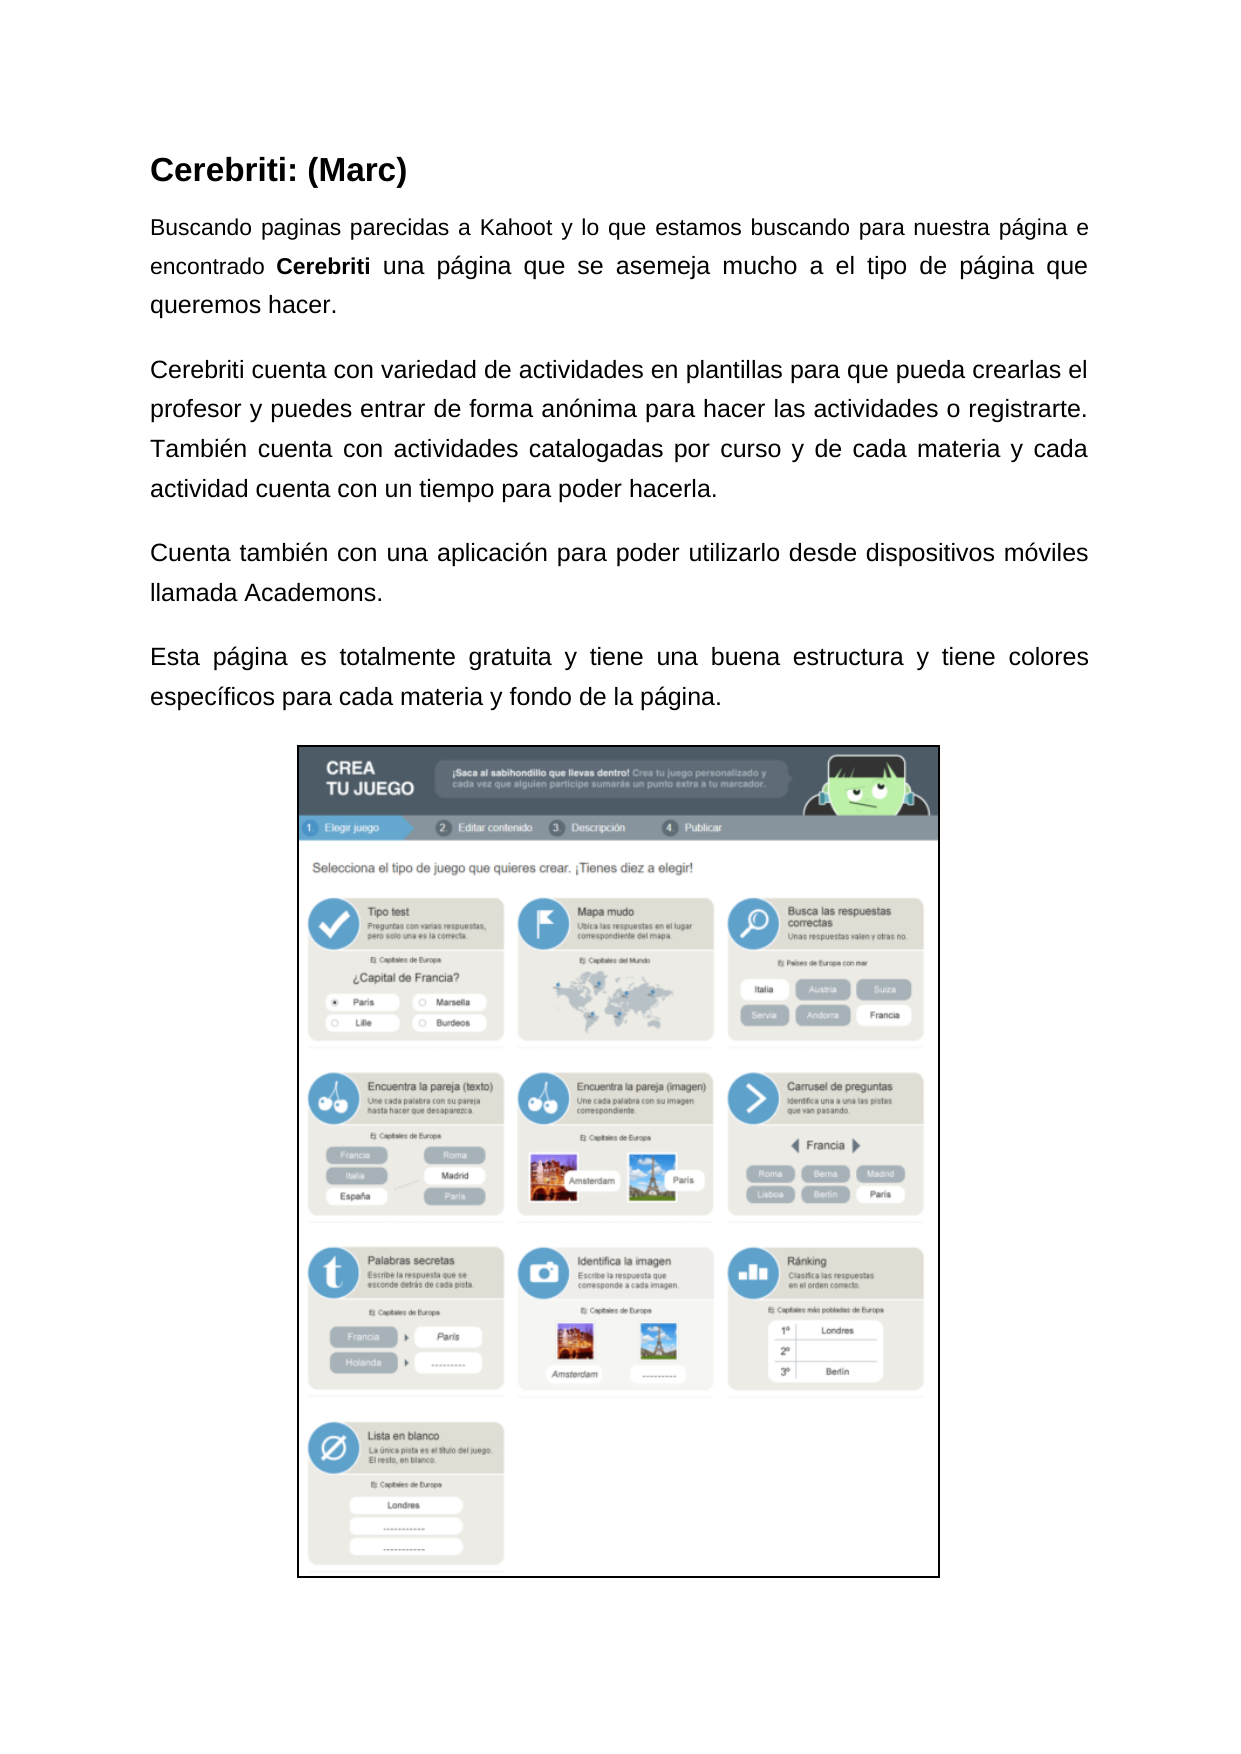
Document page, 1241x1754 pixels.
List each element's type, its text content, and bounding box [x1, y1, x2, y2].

subtitle Cerebriti: (Marc) [150, 150, 1090, 188]
text Cerebriti cuenta con variedad de actividades en plantillas para que pueda crearlas el profesor y puedes entrar de forma anónima para hacer las actividades o registrarte. También cuenta con actividades catalogadas por curso y de cada materia y cada actividad cuenta con un tiempo para poder hacerla. [150, 355, 1090, 502]
text Cuenta también con una aplicación para poder utilizarlo desde dispositivos móviles llamada Academons. [150, 538, 1090, 606]
text Esta página es totalmente gratuita y tiene una buena estructura y tiene colores específicos para cada materia y fondo de la página. [150, 642, 1090, 711]
picture [299, 747, 938, 1576]
text Buscando paginas parecidas a Kahoot y lo que estamos buscando para nuestra página e encontrado Cerebriti una página que se asemeja mucho a el tipo de página que queremos hacer. [150, 213, 1090, 319]
